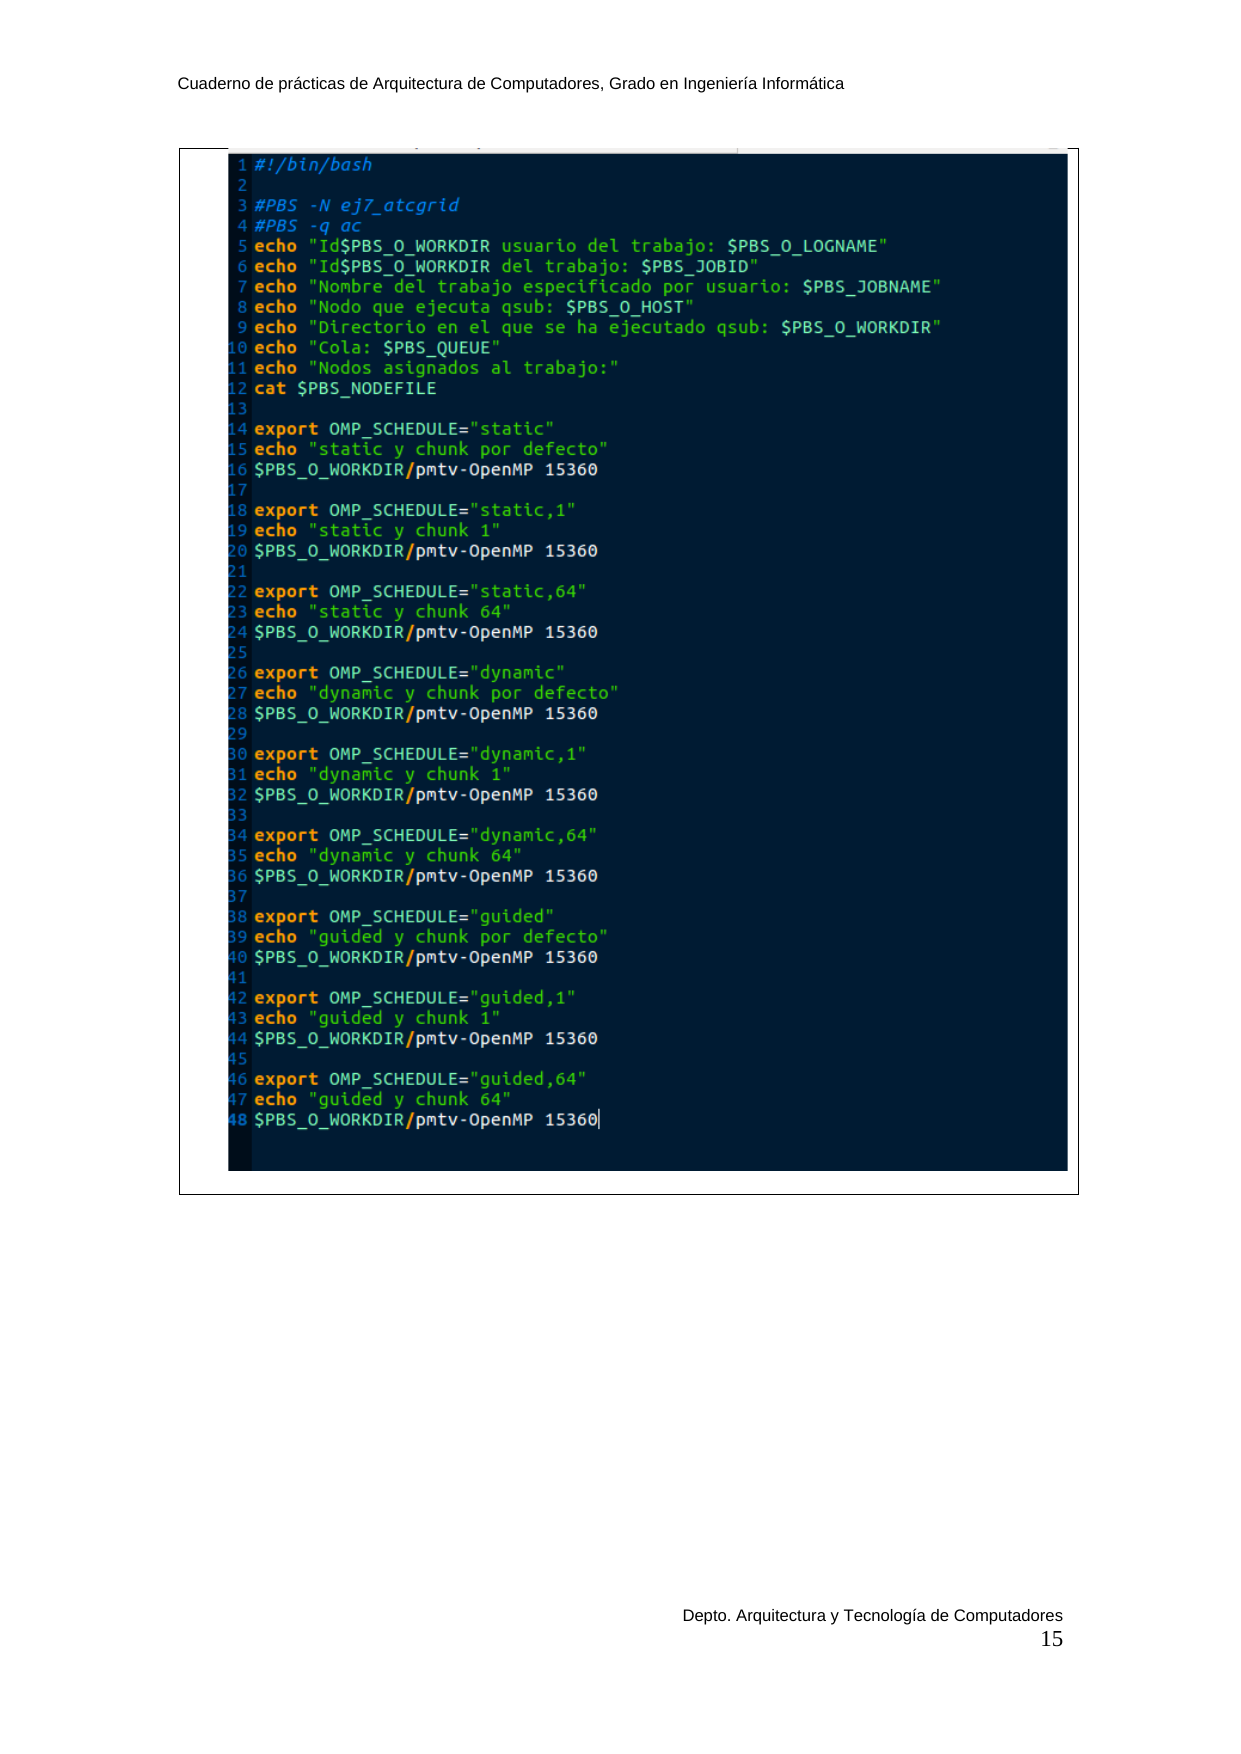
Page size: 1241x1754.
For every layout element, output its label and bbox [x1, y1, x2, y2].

picture [228, 148, 1068, 1171]
table_header [180, 149, 1078, 1194]
